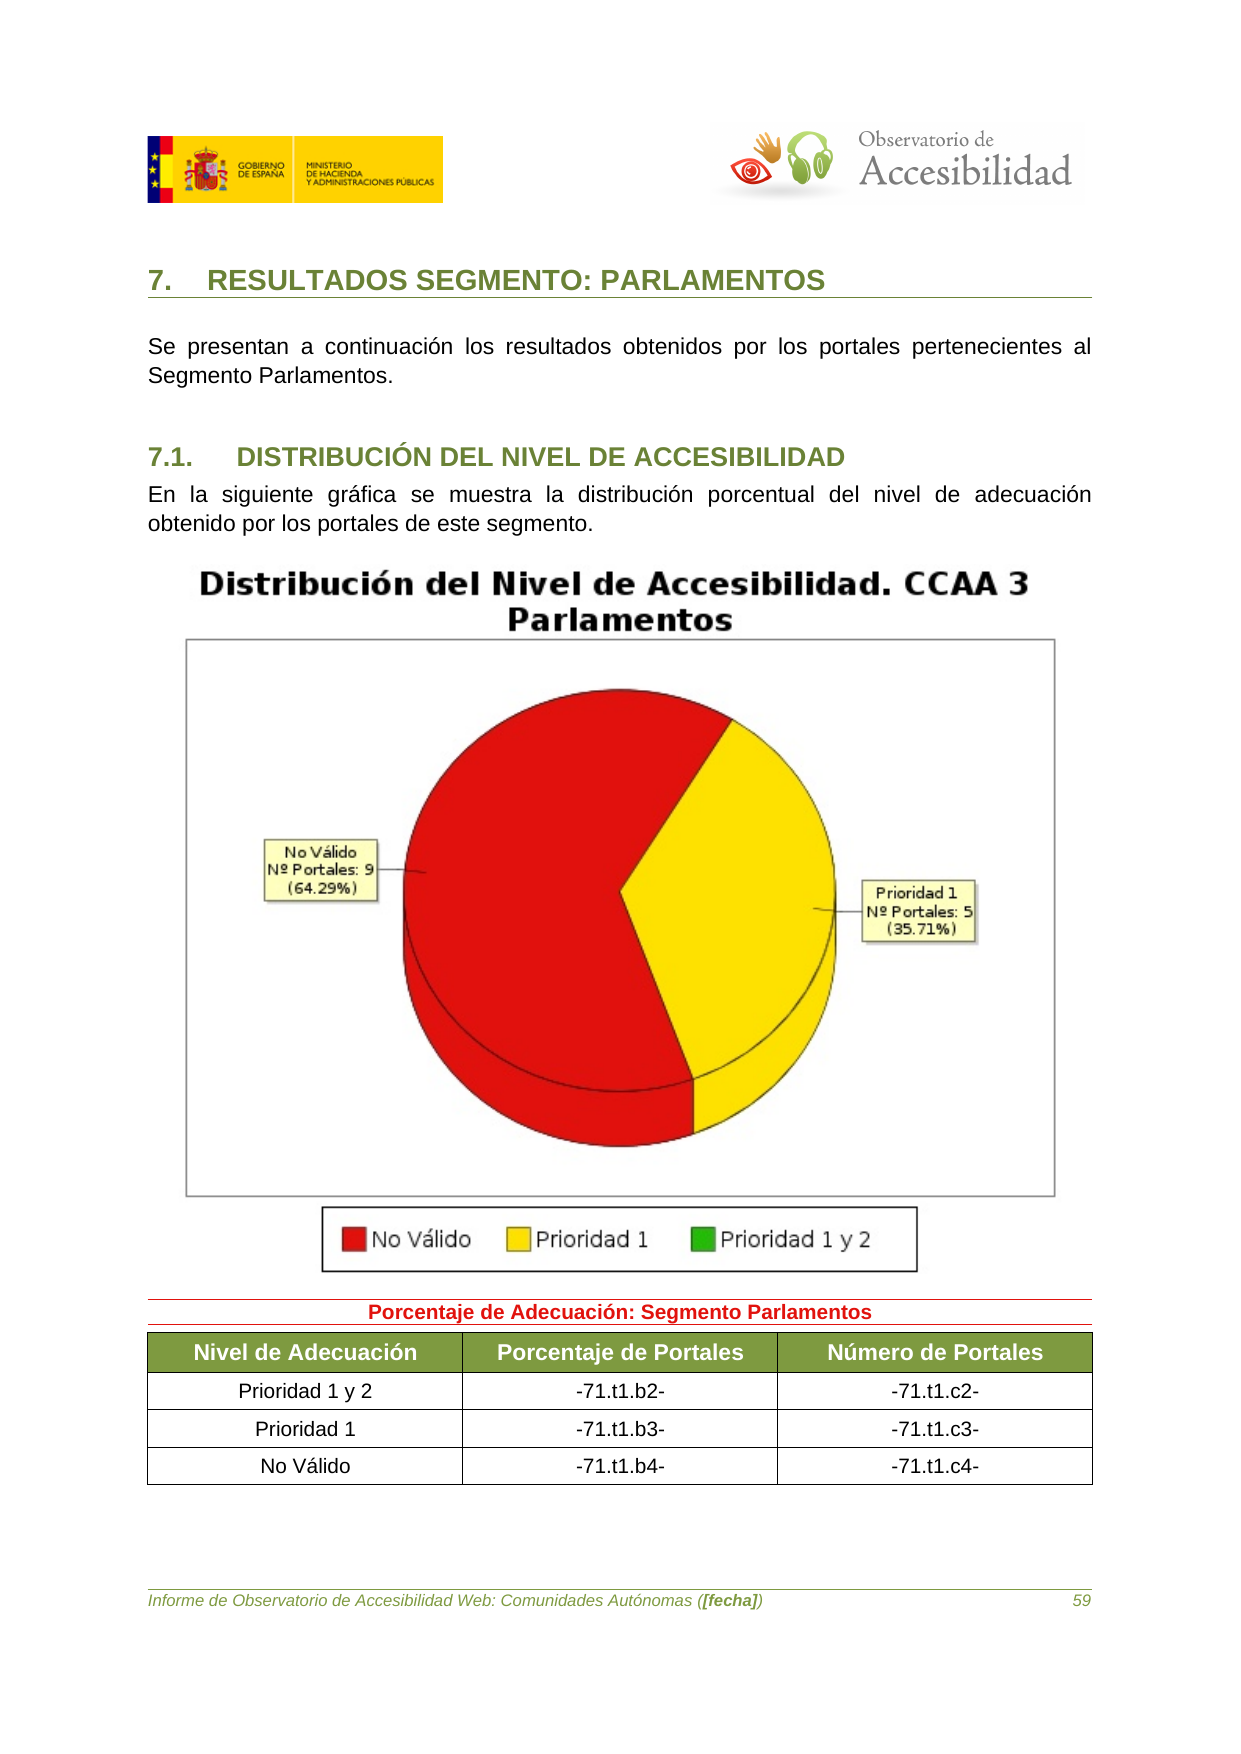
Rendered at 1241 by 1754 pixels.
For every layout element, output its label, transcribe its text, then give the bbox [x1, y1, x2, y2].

table_header Porcentaje de Portales [463, 1333, 777, 1372]
picture [147, 136, 443, 203]
table_cell Prioridad 1 [148, 1410, 462, 1447]
list Resultados Segmento: Parlamentos [148, 263, 1092, 297]
picture [710, 122, 1086, 205]
text Porcentaje de Adecuación: Segmento Parlamentos [148, 1300, 1092, 1324]
table_cell -71.t1.c4- [778, 1448, 1092, 1484]
table_cell -71.t1.b4- [463, 1448, 777, 1484]
table_cell No Válido [148, 1448, 462, 1484]
table_cell -71.t1.b3- [463, 1410, 777, 1447]
table_cell -71.t1.b2- [463, 1373, 777, 1409]
table_cell Prioridad 1 y 2 [148, 1373, 462, 1409]
text Se presentan a continuación los resultados obtenidos por los portales pertenecientes al Segmento Parlamentos. [148, 333, 1092, 388]
table_cell -71.t1.c3- [778, 1410, 1092, 1447]
table_header Número de Portales [778, 1333, 1092, 1372]
table_cell -71.t1.c2- [778, 1373, 1092, 1409]
list Distribución del nivel de accesibilidad [148, 441, 1092, 472]
table_header Nivel de Adecuación [148, 1333, 462, 1372]
text En la siguiente gráfica se muestra la distribución porcentual del nivel de adecuación obtenido por los portales de este segmento. [148, 481, 1092, 537]
picture [178, 564, 1062, 1274]
